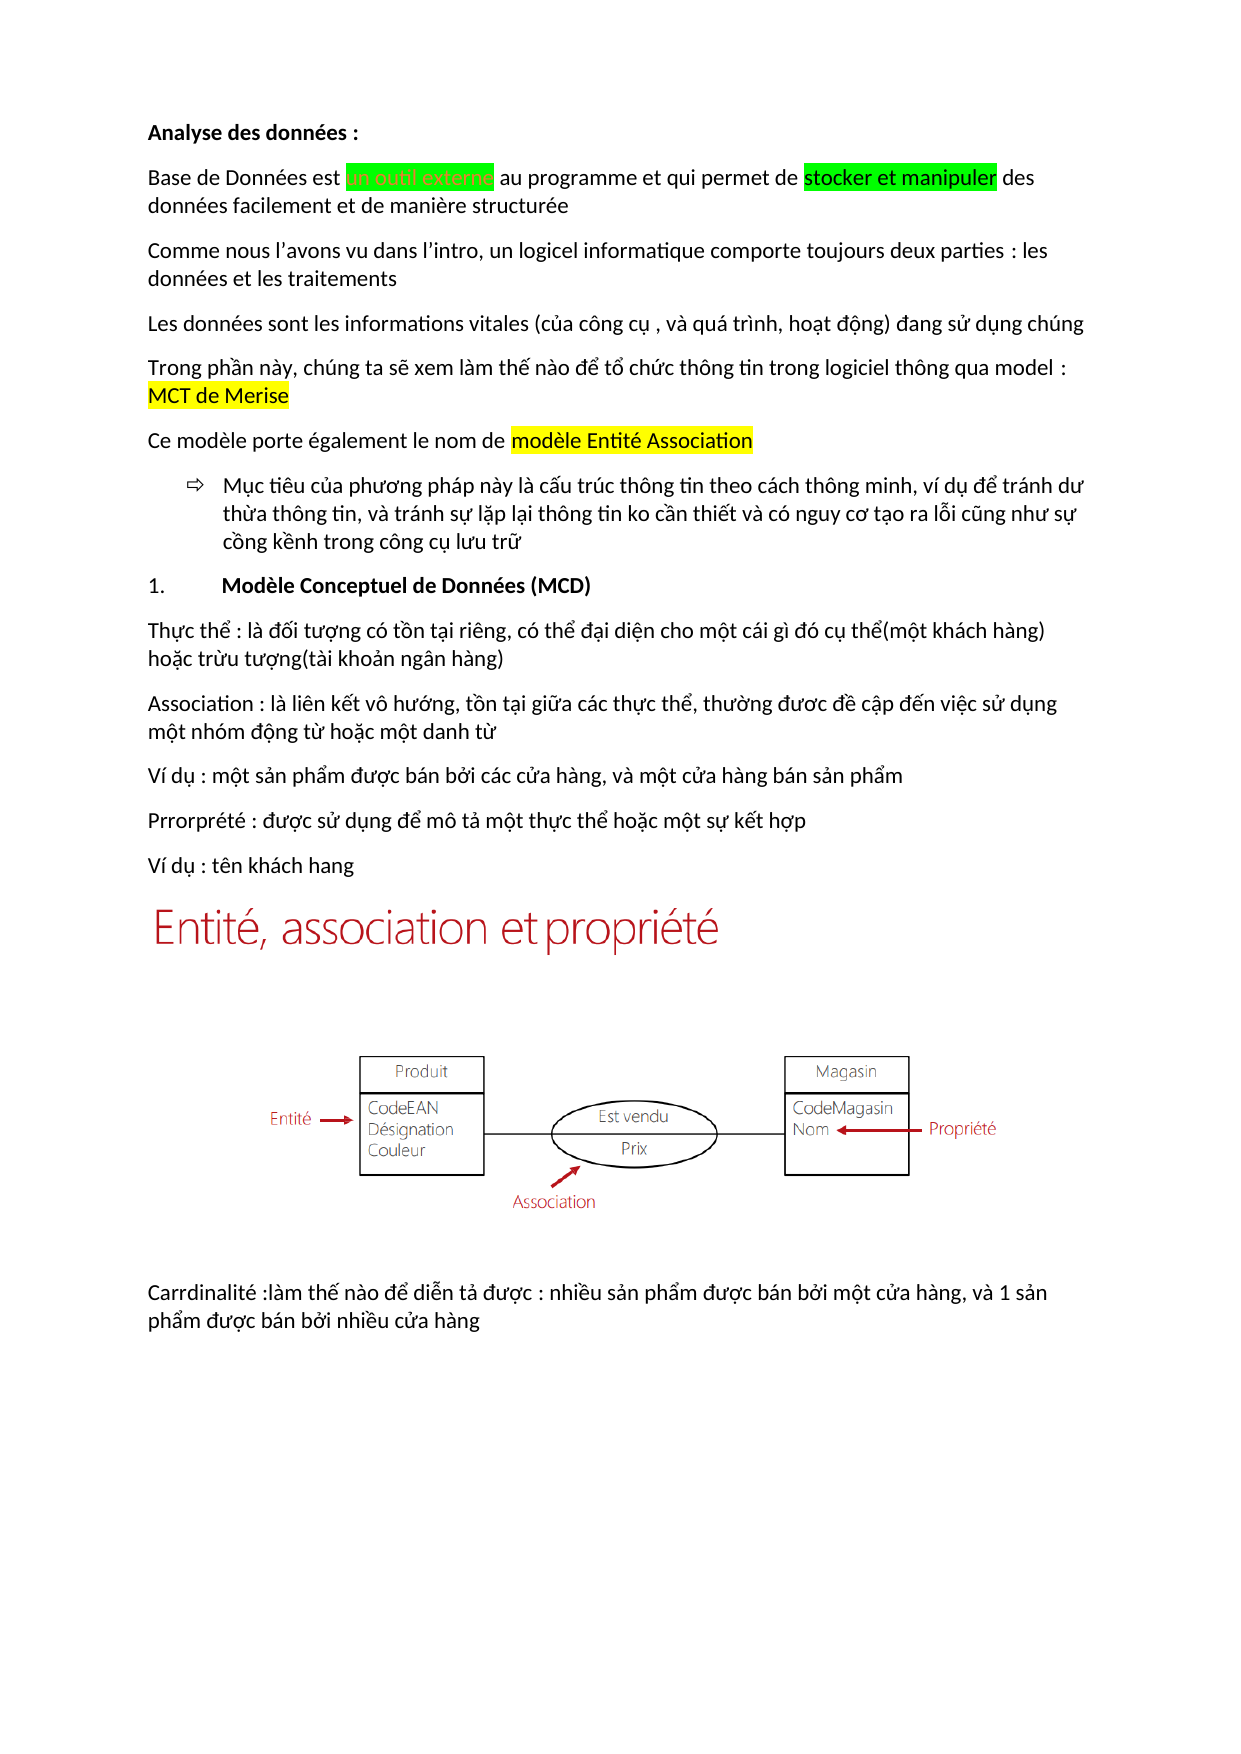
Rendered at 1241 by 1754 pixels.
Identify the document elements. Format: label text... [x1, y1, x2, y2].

list Ví dụ : một sản phẩm được bán bởi các cửa hàng, và một cửa hàng bán sản phẩm [148, 762, 1093, 789]
list Modèle Conceptuel de Données (MCD) [148, 571, 1093, 599]
list Association : là liên kết vô hướng, tồn tại giữa các thực thể, thường đươc đề cập đến việc sử dụng một nhóm động từ hoặc một danh từ [148, 689, 1093, 745]
text Les données sont les informations vitales (của công cụ , và quá trình, hoạt động) đang sử dụng chúng [148, 309, 1093, 337]
text Comme nous l’avons vu dans l’intro, un logicel informatique comporte toujours deux parties : les données et les traitements [148, 236, 1093, 292]
list Mục tiêu của phương pháp này là cấu trúc thông tin theo cách thông minh, ví dụ để tránh dư thừa thông tin, và tránh sự lặp lại thông tin ko cần thiết và có nguy cơ tạo ra lỗi cũng như sự cồng kềnh trong công cụ lưu trữ [185, 471, 1093, 555]
list Thực thể : là đối tượng có tồn tại riêng, có thể đại diện cho một cái gì đó cụ thể(một khách hàng) hoặc trừu tượng(tài khoản ngân hàng) [148, 616, 1093, 672]
text Base de Données est un outil externe au programme et qui permet de stocker et manipuler des données facilement et de manière structurée [148, 163, 1093, 219]
text Ce modèle porte également le nom de modèle Entité Association [148, 426, 1093, 454]
list Prrorprété : được sử dụng để mô tả một thực thể hoặc một sự kết hợp [148, 806, 1093, 834]
list Ví dụ : tên khách hang [148, 851, 1093, 879]
text Trong phần này, chúng ta sẽ xem làm thế nào để tổ chức thông tin trong logiciel thông qua model : MCT de Merise [148, 353, 1093, 409]
list Carrdinalité :làm thế nào để diễn tả được : nhiều sản phẩm được bán bởi một cửa hàng, và 1 sản phẩm được bán bởi nhiều cửa hàng [148, 1278, 1093, 1334]
text Analyse des données : [148, 118, 1093, 147]
